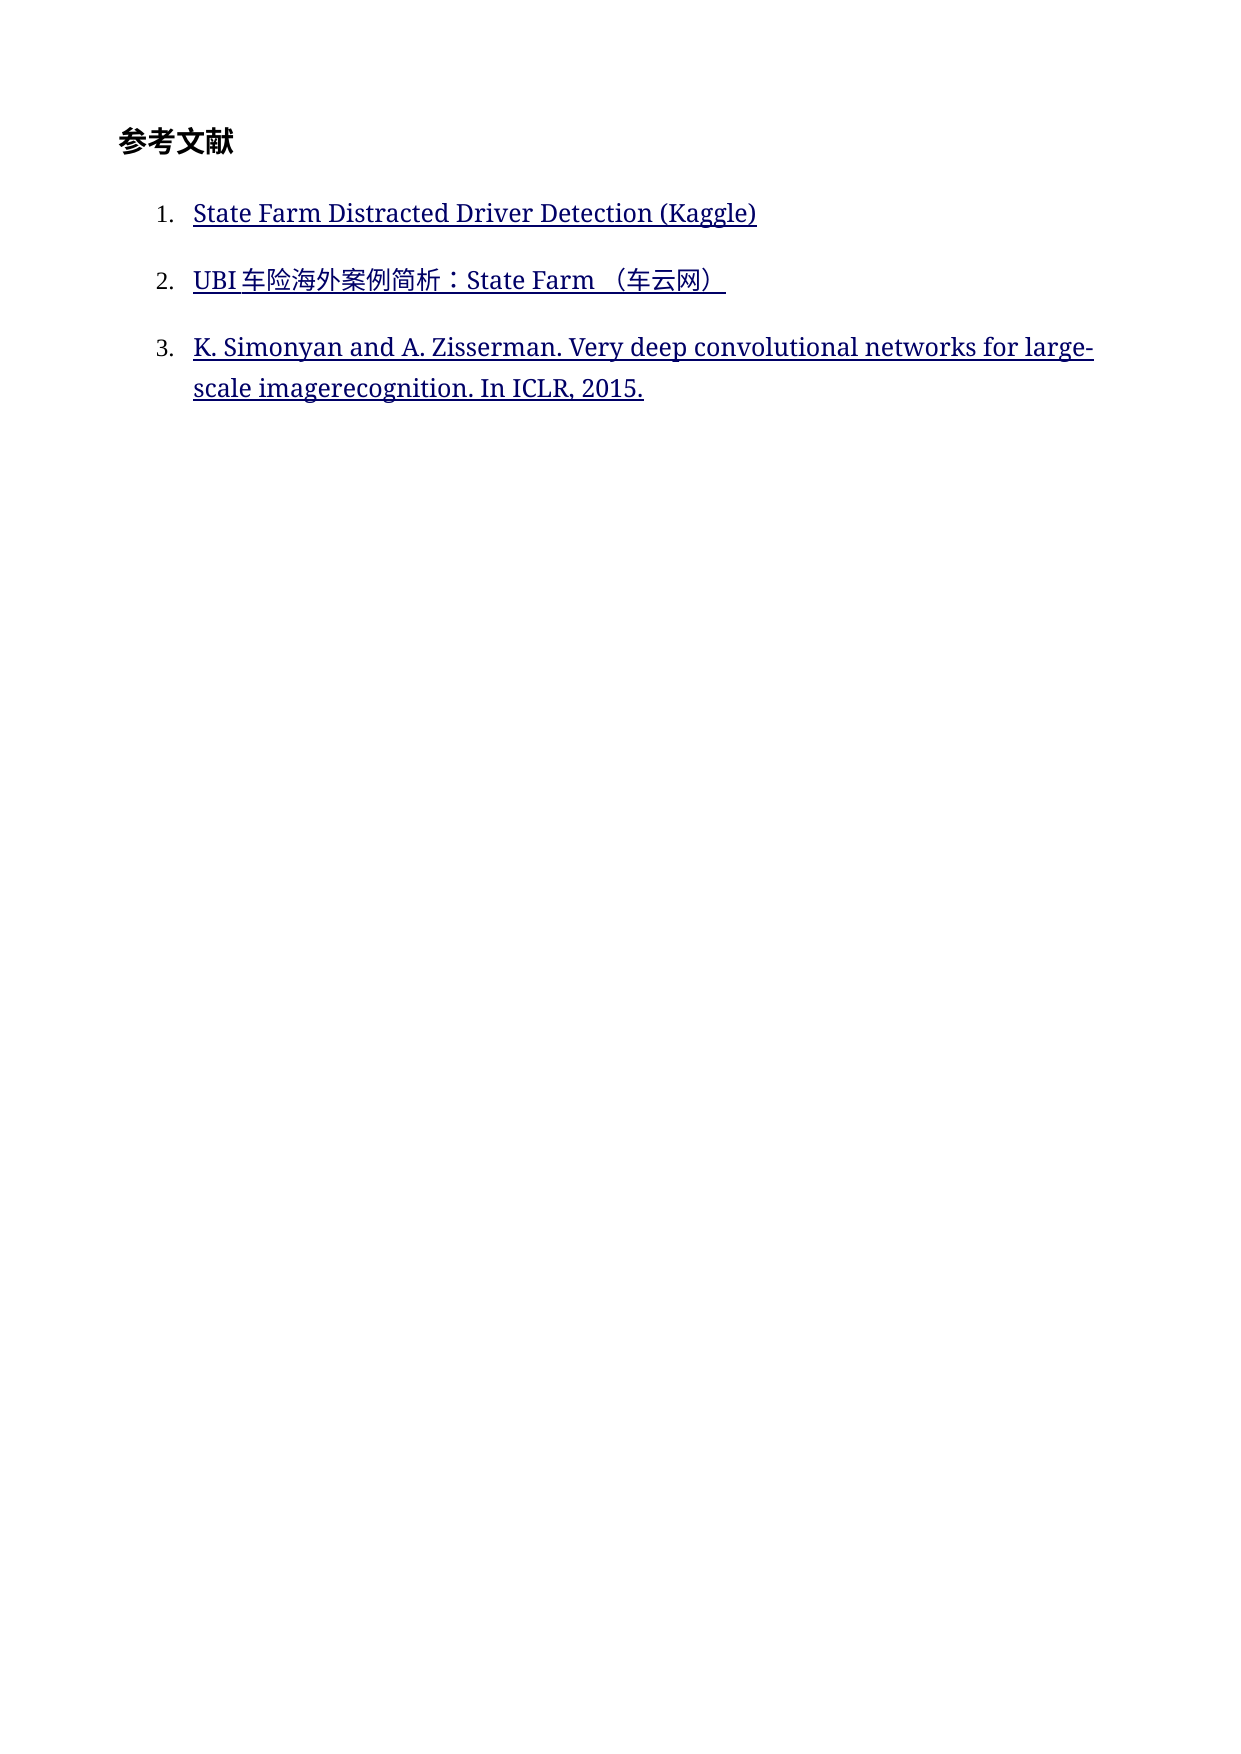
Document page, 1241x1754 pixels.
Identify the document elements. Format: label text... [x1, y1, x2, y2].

list K. Simonyan and A. Zisserman. Very deep convolutional networks for large-scale imagerecognition. In ICLR, 2015. [156, 330, 1122, 405]
list UBI车险海外案例简析：State Farm （车云网） [156, 263, 1122, 297]
subtitle 参考文献 [118, 118, 1122, 160]
list State Farm Distracted Driver Detection (Kaggle) [156, 196, 1122, 230]
